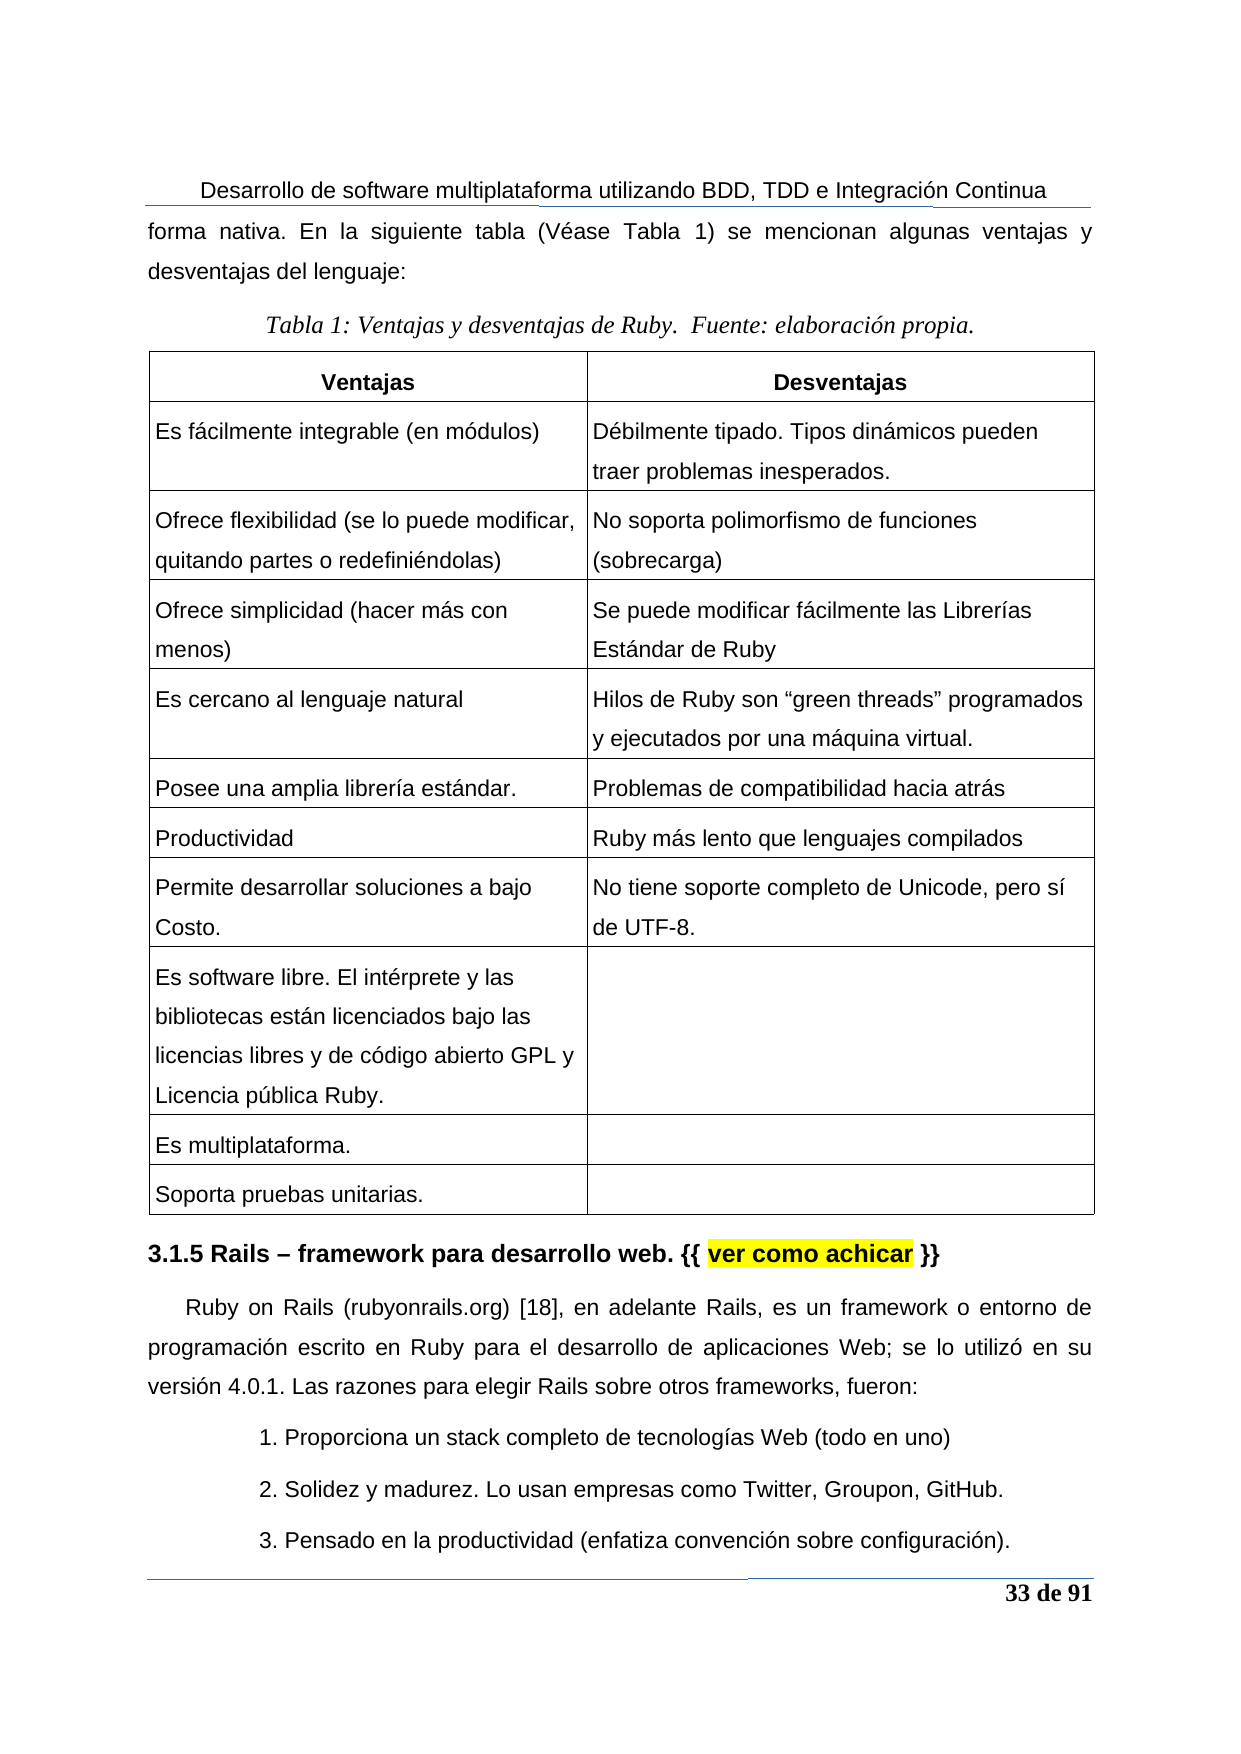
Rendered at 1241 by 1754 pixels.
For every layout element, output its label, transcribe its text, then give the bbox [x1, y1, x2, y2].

table_cell Ofrece simplicidad (hacer más con menos) [150, 580, 587, 668]
table_cell Se puede modificar fácilmente las Librerías Estándar de Ruby [588, 580, 1094, 668]
table_cell Ruby más lento que lenguajes compilados [588, 808, 1094, 857]
table_cell Es software libre. El intérprete y las bibliotecas están licenciados bajo las licencias libres y de código abierto GPL y Licencia pública Ruby. [150, 947, 587, 1114]
table_cell Débilmente tipado. Tipos dinámicos pueden traer problemas inesperados. [588, 402, 1094, 490]
table_header Desventajas [588, 352, 1094, 401]
table_cell [588, 947, 1094, 1114]
text Tabla 1: Ventajas y desventajas de Ruby. Fuente: elaboración propia. [148, 310, 1093, 338]
table_cell Es multiplataforma. [150, 1115, 587, 1164]
table_header Ventajas [150, 352, 587, 401]
table_cell No tiene soporte completo de Unicode, pero sí de UTF-8. [588, 858, 1094, 946]
table_cell Posee una amplia librería estándar. [150, 759, 587, 807]
table_cell Es fácilmente integrable (en módulos) [150, 402, 587, 490]
table_cell Productividad [150, 808, 587, 857]
text Ruby on Rails (rubyonrails.org) [18], en adelante Rails, es un framework o entorno de programación escrito en Ruby para el desarrollo de aplicaciones Web; se lo utilizó en su versión 4.0.1. Las razones para elegir Rails sobre otros frameworks, fueron: [148, 1294, 1093, 1399]
table_cell Hilos de Ruby son “green threads” programados y ejecutados por una máquina virtual. [588, 669, 1094, 757]
text forma nativa. En la siguiente tabla (Véase Tabla 1) se mencionan algunas ventajas y desventajas del lenguaje: [148, 218, 1093, 284]
table_cell [588, 1165, 1094, 1213]
subtitle 3.1.5 Rails – framework para desarrollo web. {{ ver como achicar }} [148, 1238, 1093, 1267]
table_cell Problemas de compatibilidad hacia atrás [588, 759, 1094, 807]
table_cell Permite desarrollar soluciones a bajo Costo. [150, 858, 587, 946]
table_cell No soporta polimorfismo de funciones (sobrecarga) [588, 491, 1094, 579]
table_cell Soporta pruebas unitarias. [150, 1165, 587, 1213]
table_cell Ofrece flexibilidad (se lo puede modificar, quitando partes o redefiniéndolas) [150, 491, 587, 579]
table_cell Es cercano al lenguaje natural [150, 669, 587, 757]
text 3. Pensado en la productividad (enfatiza convención sobre configuración). [221, 1527, 1093, 1553]
text 1. Proporciona un stack completo de tecnologías Web (todo en uno) [221, 1424, 1093, 1451]
table_cell [588, 1115, 1094, 1164]
text 2. Solidez y madurez. Lo usan empresas como Twitter, Groupon, GitHub. [221, 1476, 1093, 1502]
